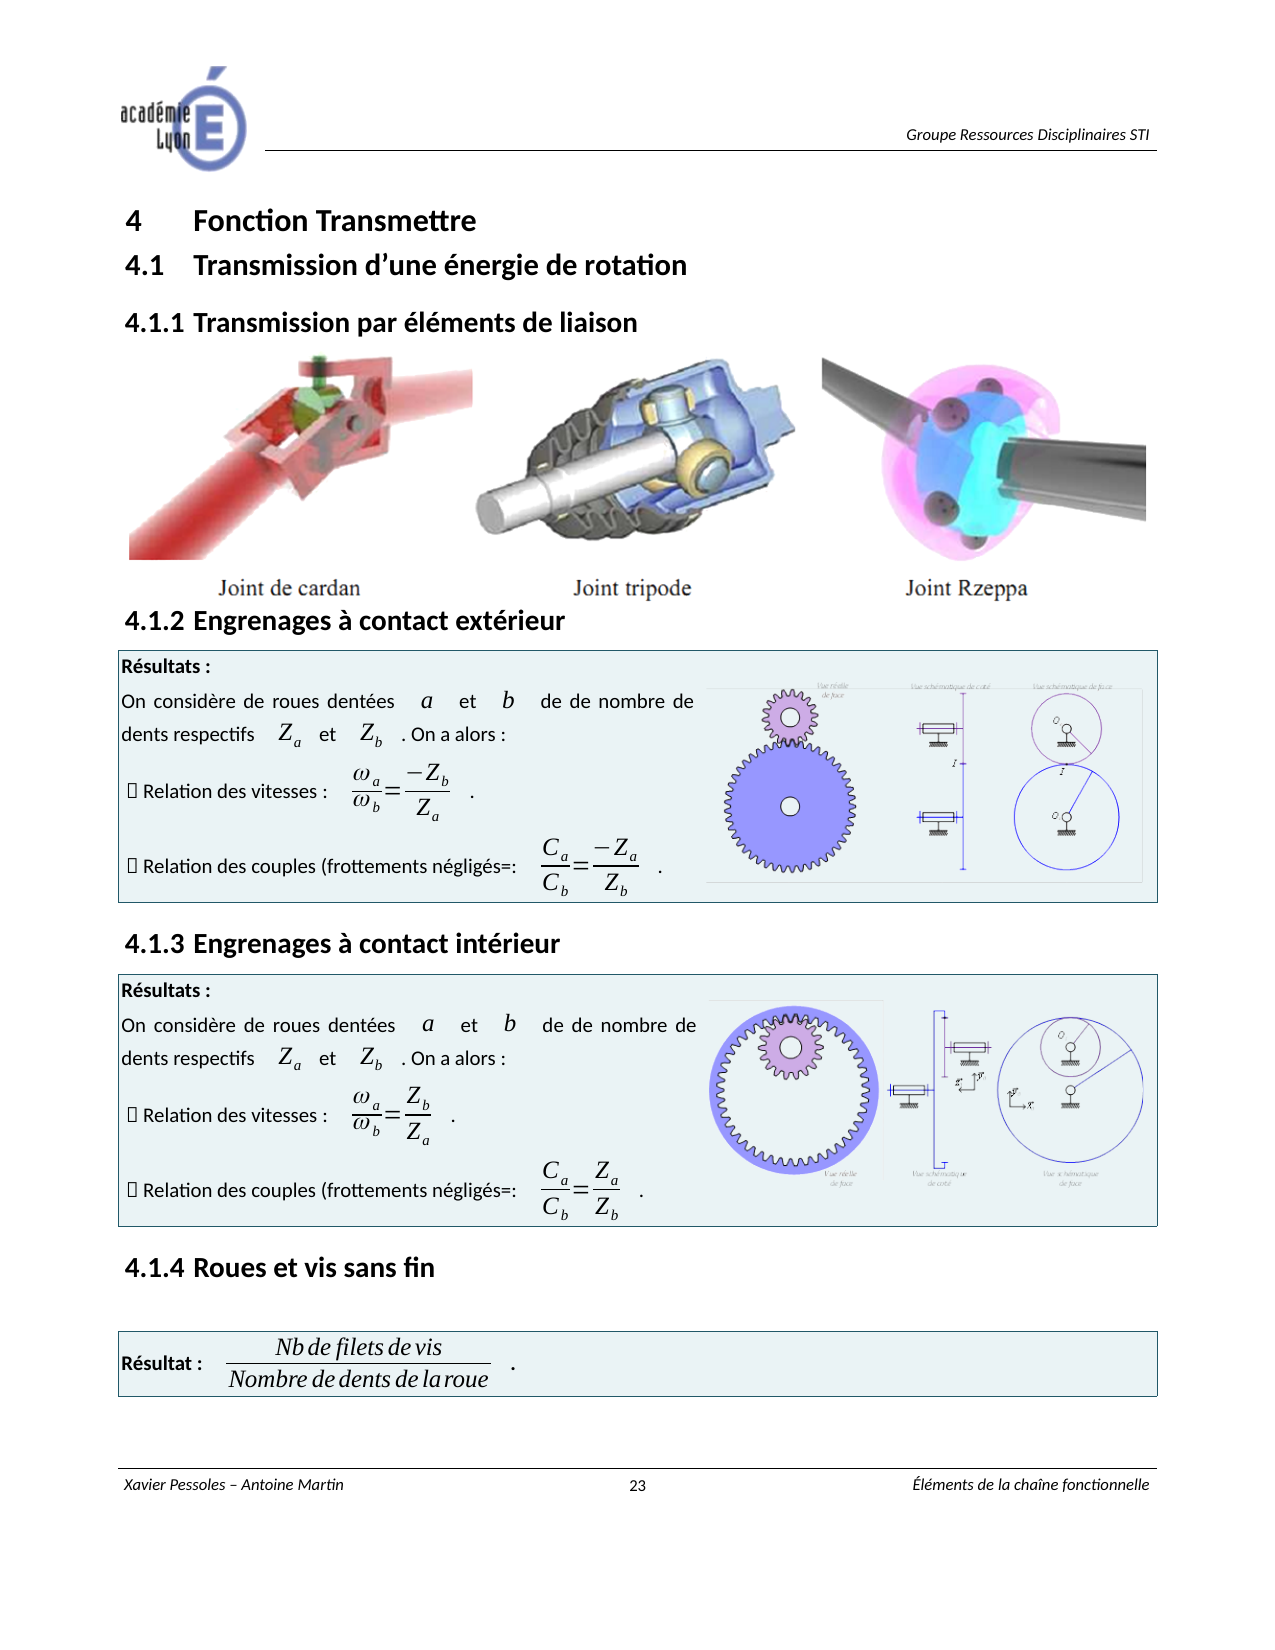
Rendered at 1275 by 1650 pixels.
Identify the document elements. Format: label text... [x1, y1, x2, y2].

subtitle Engrenages à contact extérieur [118, 366, 1157, 637]
text  Relation des couples (frottements négligés=: . [119, 830, 1157, 902]
subtitle Engrenages à contact intérieur [118, 926, 1157, 961]
subtitle Transmission par éléments de liaison [118, 304, 1157, 339]
picture [128, 351, 1147, 602]
text  Relation des couples (frottements négligés=: . [119, 1154, 1157, 1226]
text On considère de roues dentées et de de nombre de dents respectifs et . On a alors : [119, 1007, 708, 1074]
subtitle Fonction Transmettre [118, 201, 1157, 240]
text Résultats : [119, 651, 1157, 678]
picture [706, 682, 1143, 883]
text [1143, 755, 1157, 824]
subtitle Transmission d’une énergie de rotation [118, 246, 1157, 283]
text Résultats : [119, 975, 1157, 1002]
text Résultat : . [119, 1332, 1157, 1396]
subtitle Roues et vis sans fin [118, 1249, 1157, 1285]
picture [708, 1000, 1144, 1188]
text  Relation des vitesses : . [119, 1079, 708, 1148]
picture [121, 66, 247, 173]
text On considère de roues dentées et de de nombre de dents respectifs et . On a alors : [119, 683, 706, 750]
text [1144, 1079, 1157, 1148]
text  Relation des vitesses : . [119, 755, 706, 824]
